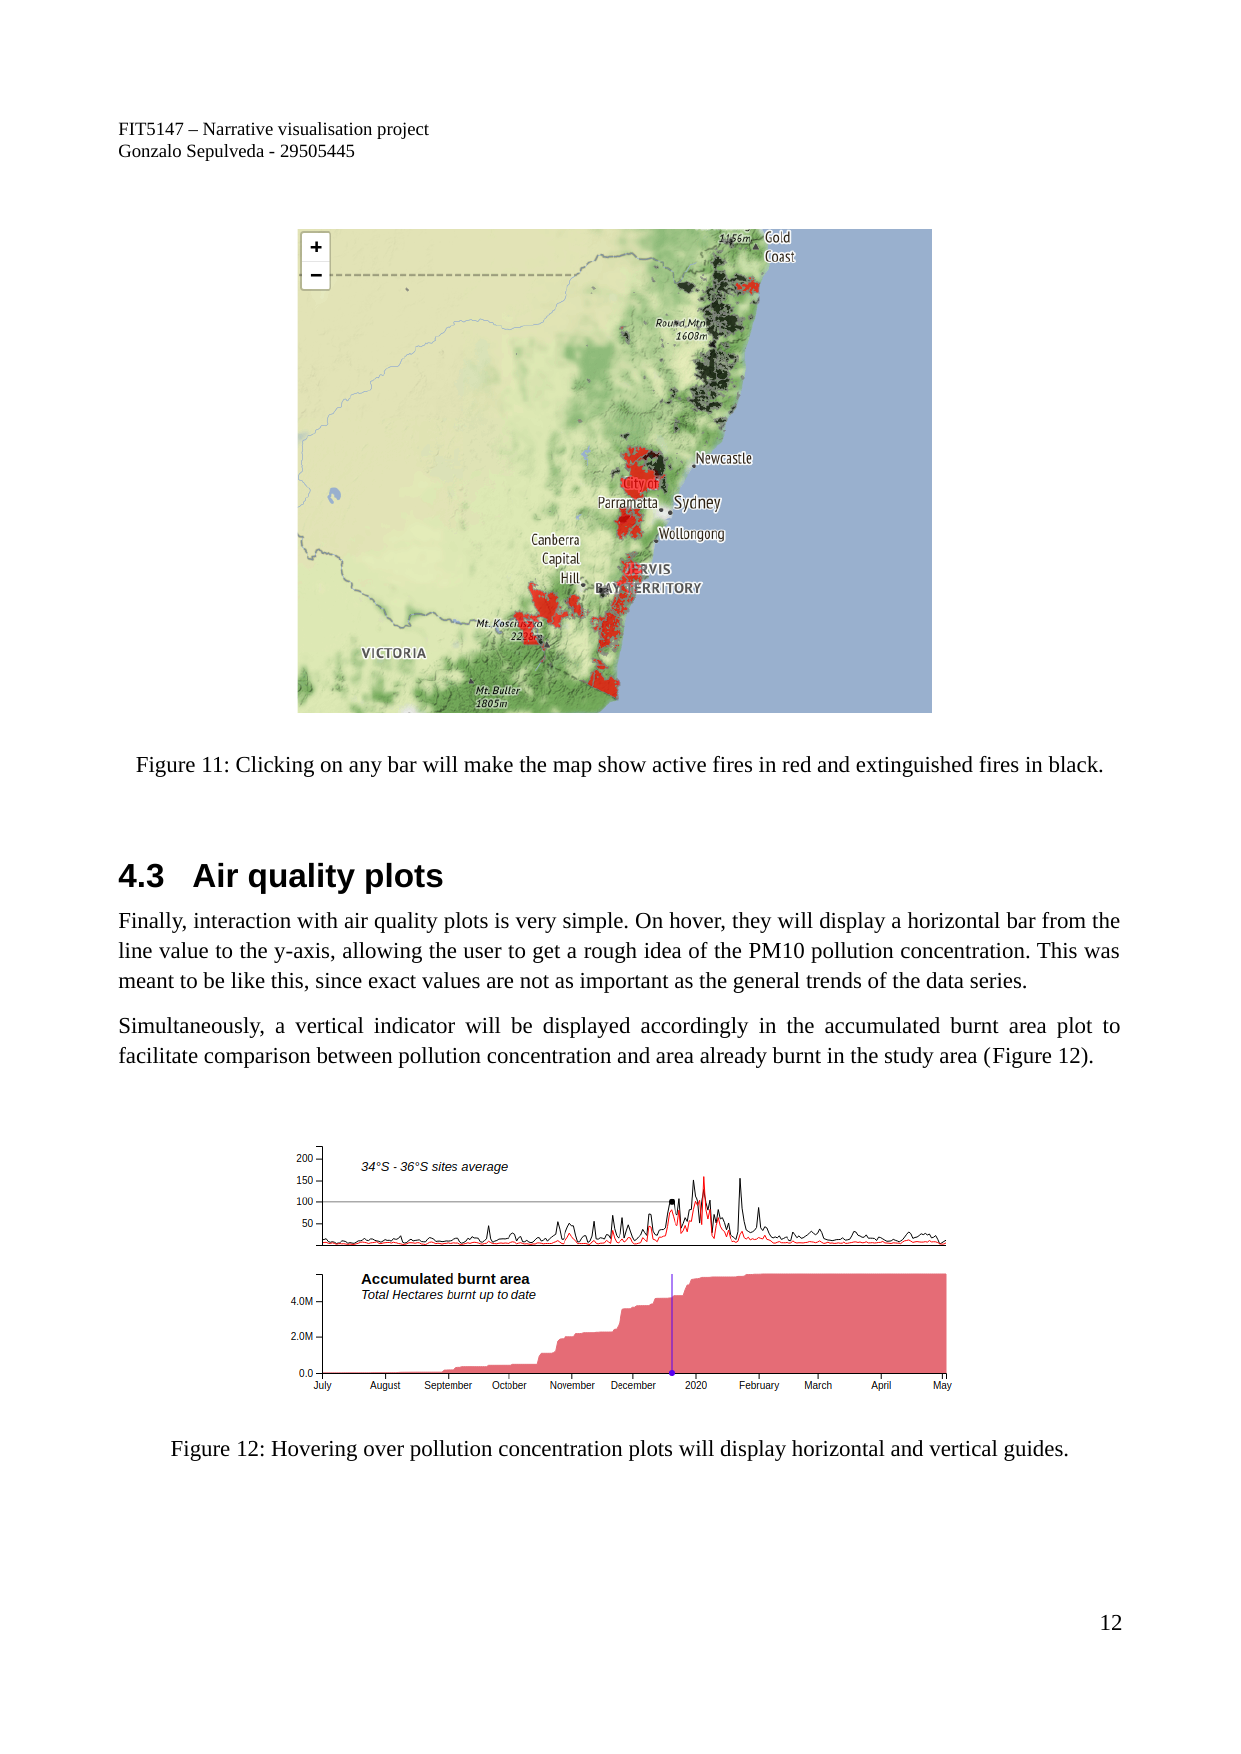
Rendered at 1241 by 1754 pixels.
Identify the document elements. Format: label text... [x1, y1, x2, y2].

picture [297, 229, 943, 713]
text Finally, interaction with air quality plots is very simple. On hover, they will display a horizontal bar from the line value to the y-axis, allowing the user to get a rough idea of the PM10 pollution concentration. This was meant to be like this, since exact values are not as important as the general trends of the data series. [118, 907, 1122, 994]
table_cell Figure 11: Clicking on any bar will make the map show active fires in red and extinguished fires in black. [118, 739, 1122, 790]
table_header [118, 230, 1122, 739]
subtitle Air quality plots [118, 856, 1122, 894]
table_header [118, 1132, 1122, 1422]
table_cell Figure 12: Hovering over pollution concentration plots will display horizontal and vertical guides. [118, 1422, 1122, 1473]
text Simultaneously, a vertical indicator will be displayed accordingly in the accumulated burnt area plot to facilitate comparison between pollution concentration and area already burnt in the study area (Figure 12). [118, 1012, 1122, 1069]
picture [285, 1132, 955, 1396]
